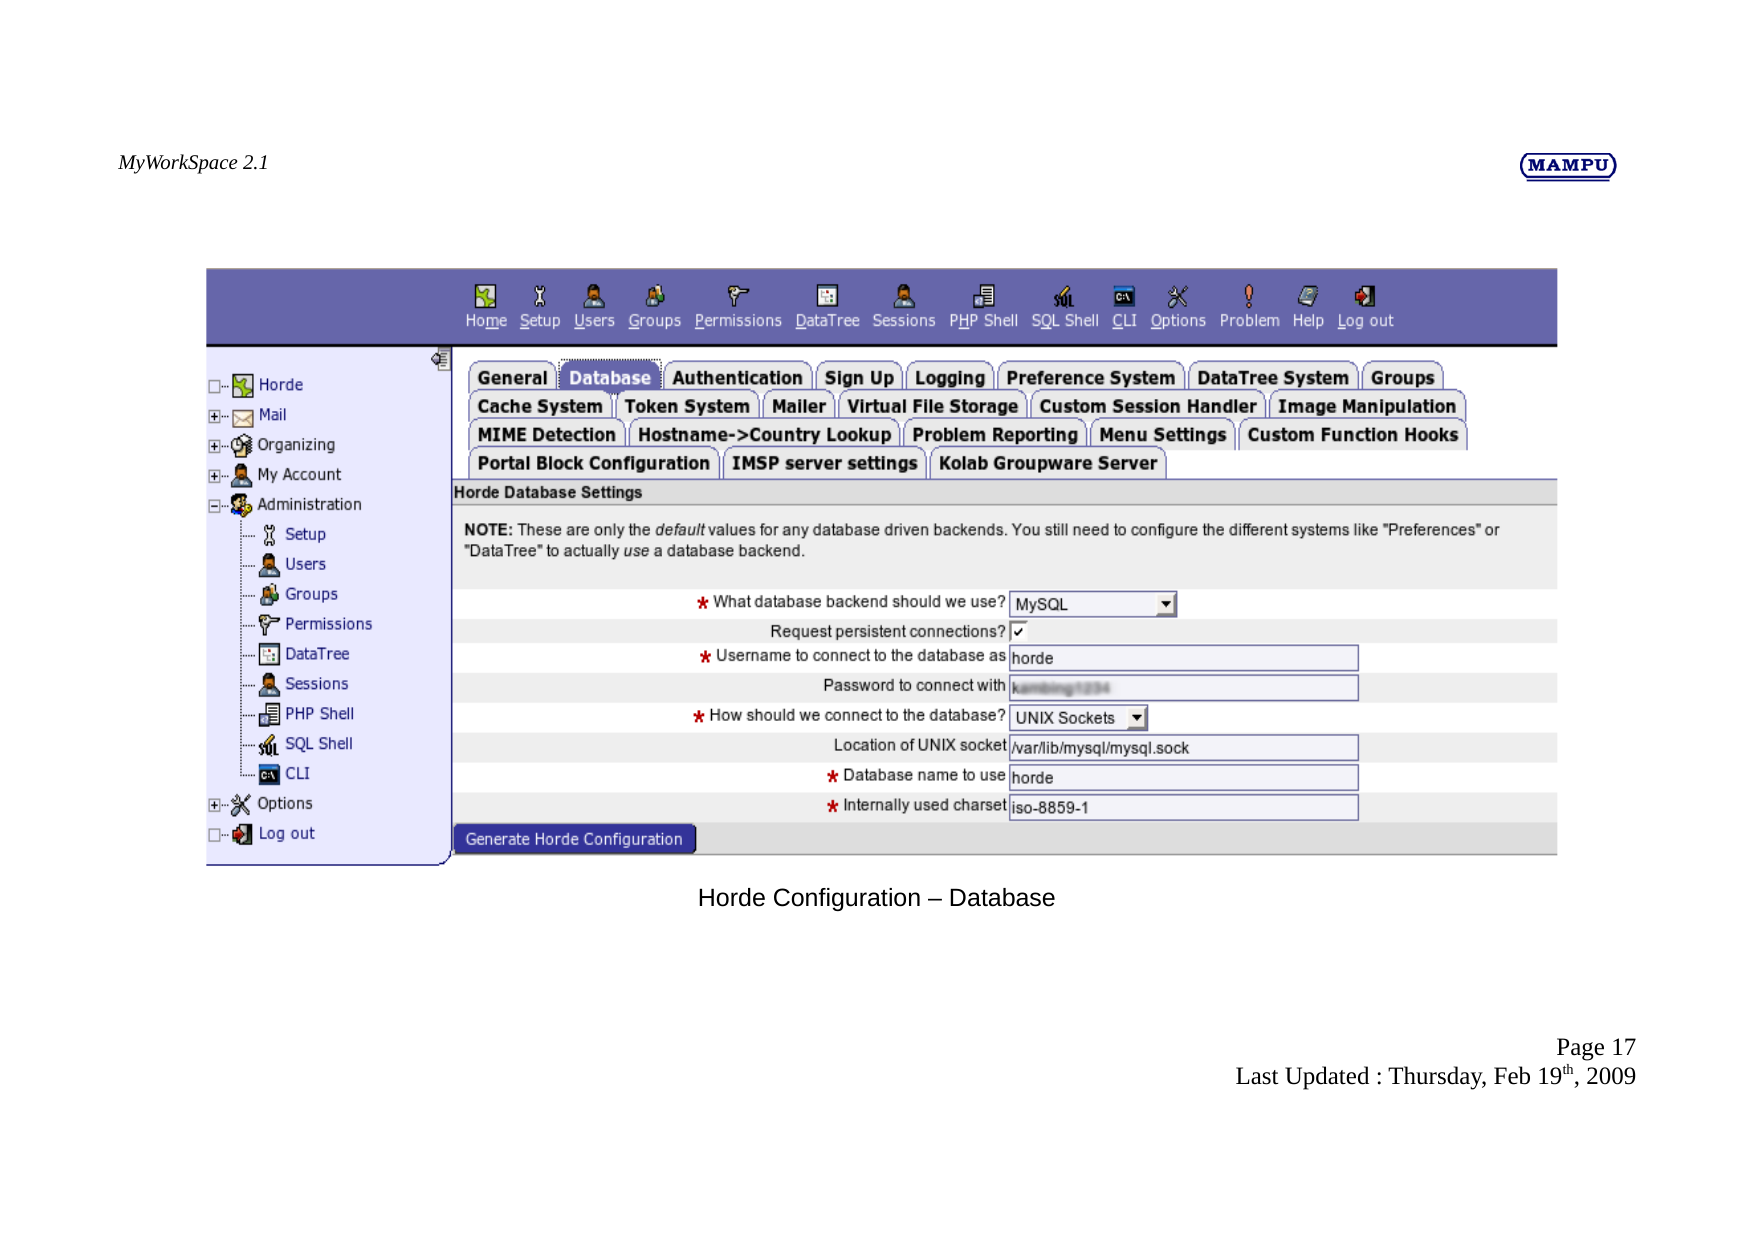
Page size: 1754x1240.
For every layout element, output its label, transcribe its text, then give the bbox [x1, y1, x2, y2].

text Horde Configuration – Database [118, 264, 1636, 911]
picture [206, 268, 1558, 869]
picture [1517, 150, 1622, 183]
